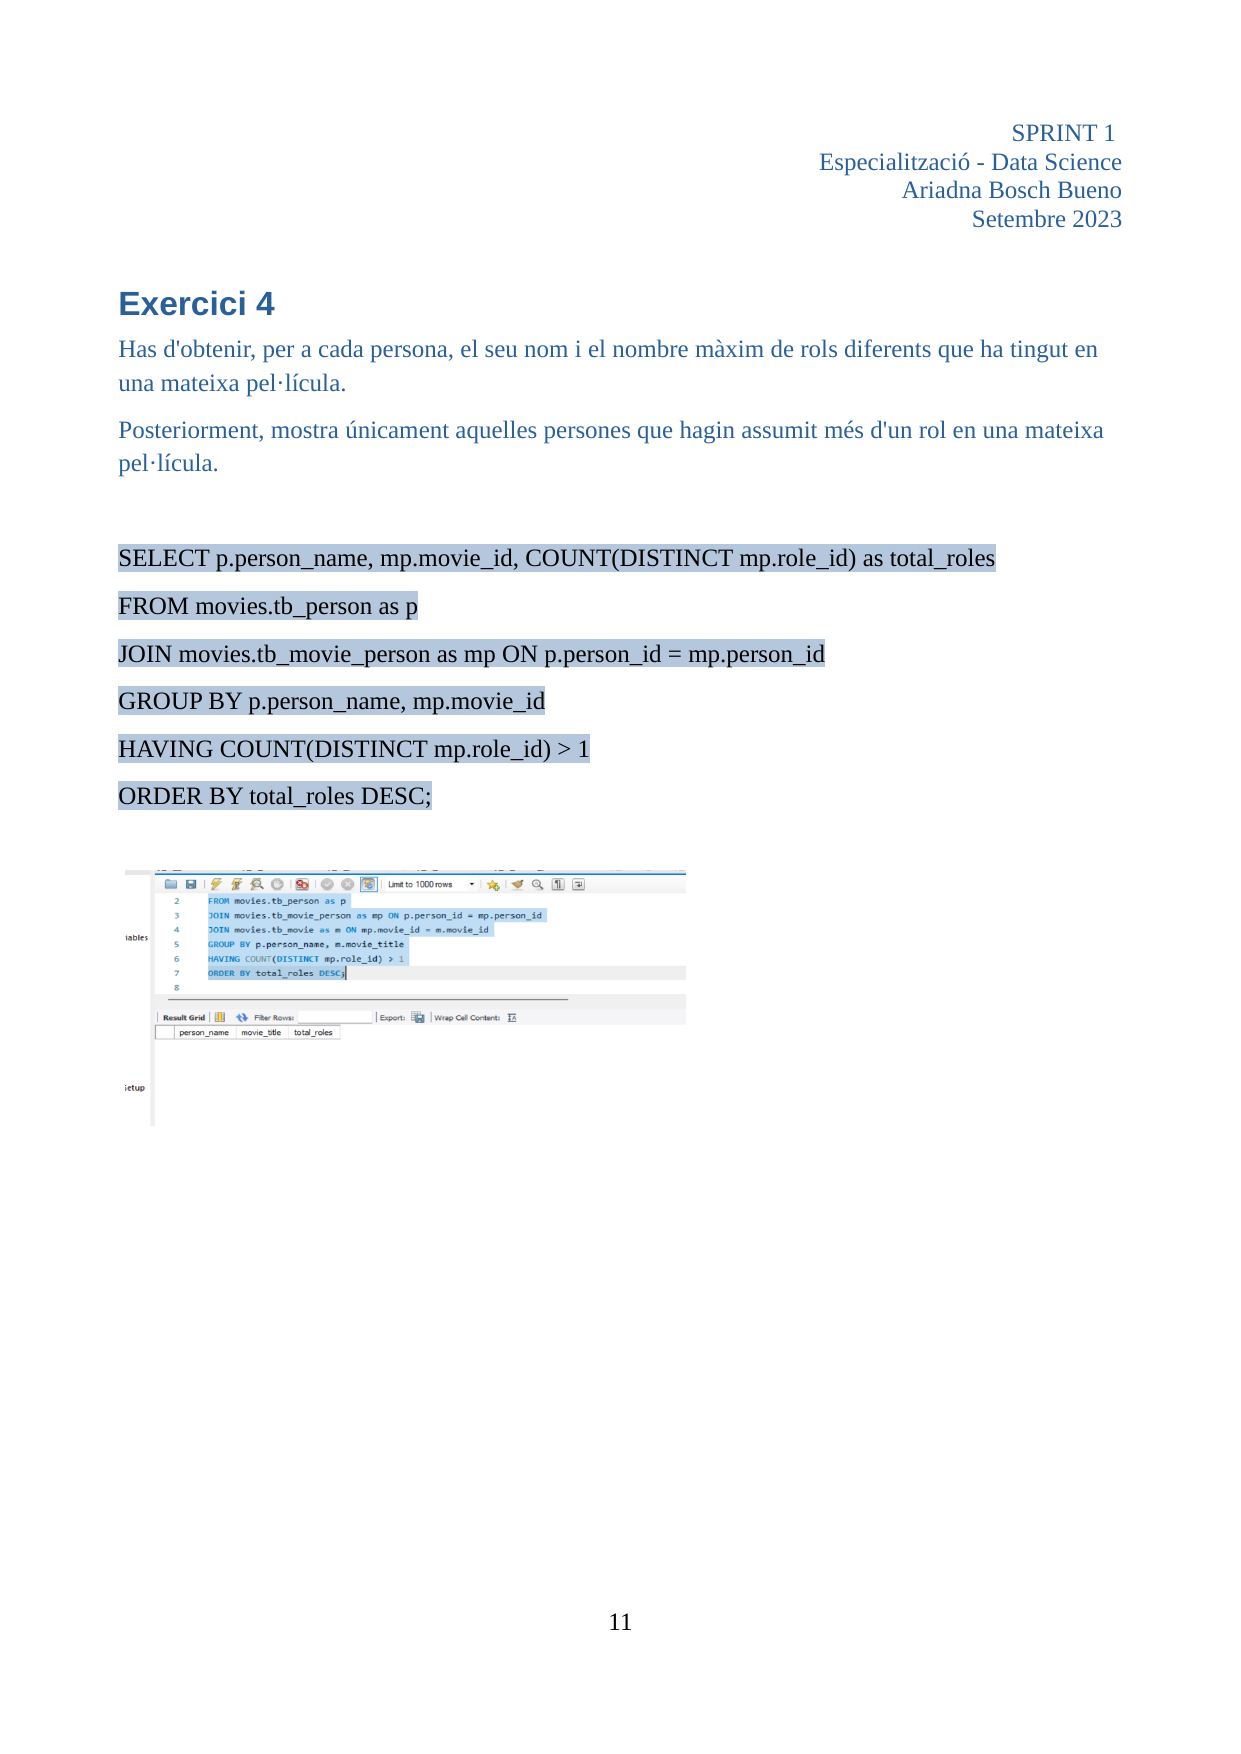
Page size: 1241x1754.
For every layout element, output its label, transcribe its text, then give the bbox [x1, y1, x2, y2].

text Posteriorment, mostra únicament aquelles persones que hagin assumit més d'un rol en una mateixa pel·lícula. [118, 415, 1122, 477]
text SELECT p.person_name, mp.movie_id, COUNT(DISTINCT mp.role_id) as total_roles [118, 543, 1122, 572]
text Has d'obtenir, per a cada persona, el seu nom i el nombre màxim de rols diferents que ha tingut en una mateixa pel·lícula. [118, 334, 1122, 396]
text FROM movies.tb_person as p [118, 591, 1122, 620]
text HAVING COUNT(DISTINCT mp.role_id) > 1 [118, 734, 1122, 763]
text JOIN movies.tb_movie_person as mp ON p.person_id = mp.person_id [118, 639, 1122, 667]
subtitle Exercici 4 [118, 283, 1122, 322]
text GROUP BY p.person_name, mp.movie_id [118, 686, 1122, 715]
text ORDER BY total_roles DESC; [118, 781, 1122, 810]
picture [125, 870, 357, 1126]
